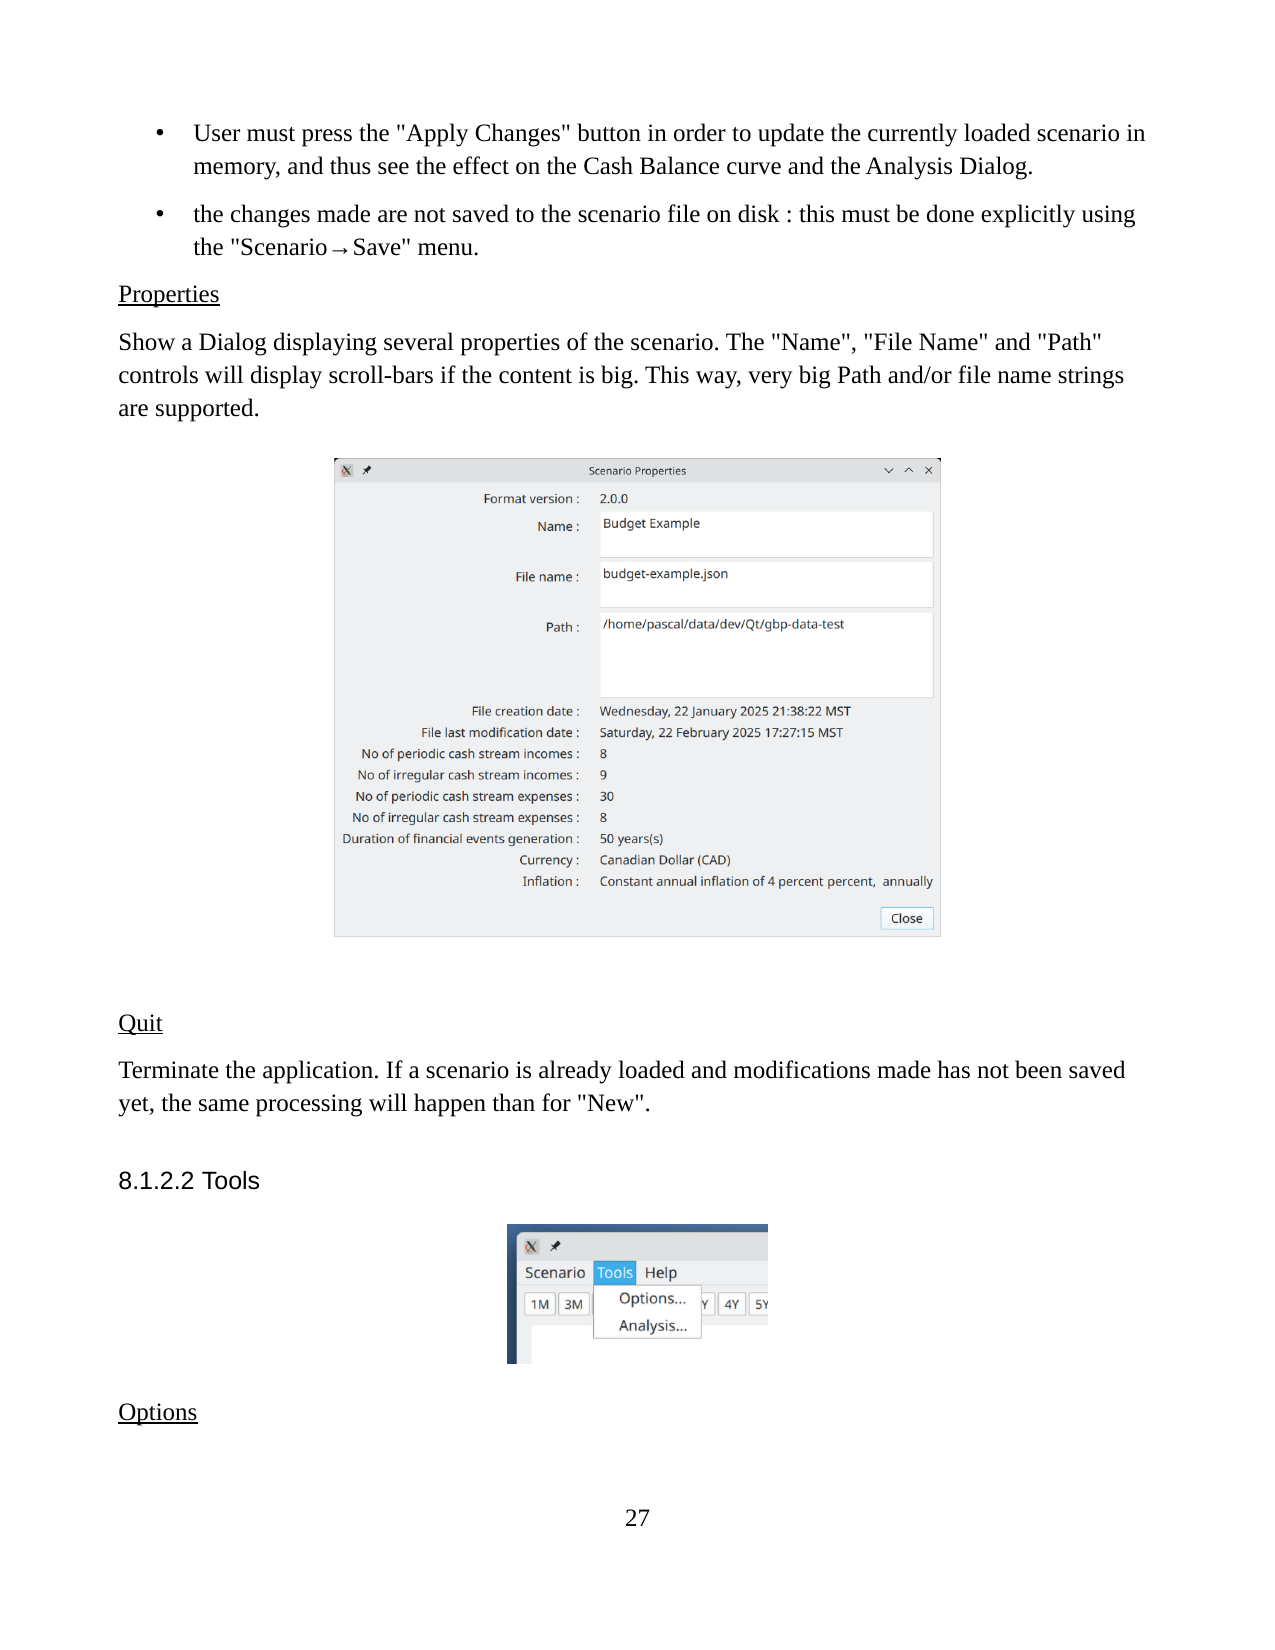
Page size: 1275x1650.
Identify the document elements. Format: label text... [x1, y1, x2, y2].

subtitle Tools [118, 1166, 1157, 1194]
text Quit [118, 1008, 1157, 1036]
list User must press the "Apply Changes" button in order to update the currently loaded scenario in memory, and thus see the effect on the Cash Balance curve and the Analysis Dialog. [156, 118, 1157, 180]
text Show a Dialog displaying several properties of the scenario. The "Name", "File Name" and "Path" controls will display scroll-bars if the content is big. This way, very big Path and/or file name strings are supported. [118, 327, 1157, 422]
list the changes made are not saved to the scenario file on disk : this must be done explicitly using the "Scenario→Save" menu. [156, 199, 1157, 261]
picture [507, 1224, 768, 1364]
text Terminate the application. If a scenario is already loaded and modifications made has not been saved yet, the same processing will happen than for "New". [118, 1055, 1157, 1117]
text Options [118, 1224, 1157, 1426]
picture [334, 458, 941, 937]
text Properties [118, 279, 1157, 308]
